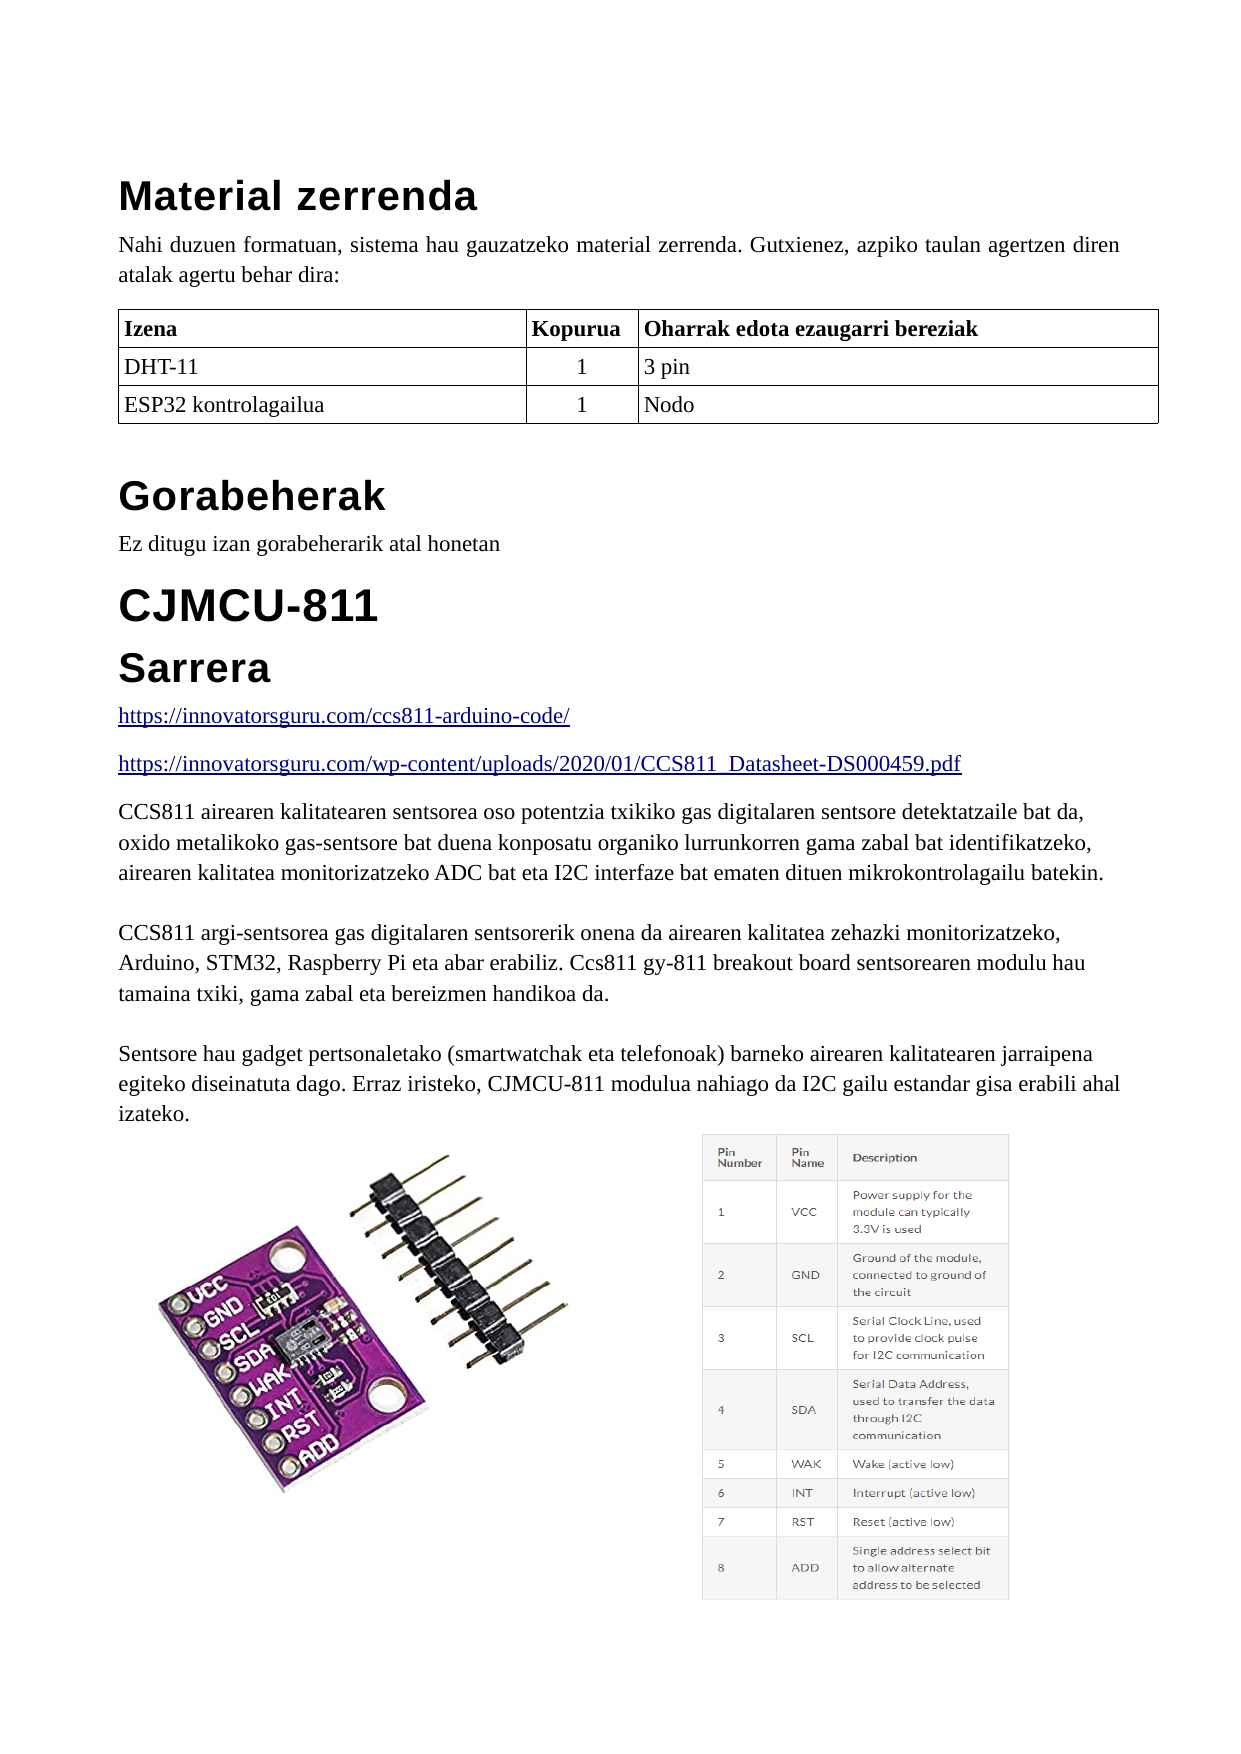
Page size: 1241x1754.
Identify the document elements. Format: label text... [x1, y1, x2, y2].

picture [698, 1130, 1017, 1607]
table_header Izena [119, 310, 526, 347]
text CCS811 airearen kalitatearen sentsorea oso potentzia txikiko gas digitalaren sentsore detektatzaile bat da, oxido metalikoko gas-sentsore bat duena konposatu organiko lurrunkorren gama zabal bat identifikatzeko, airearen kalitatea monitorizatzeko ADC bat eta I2C interfaze bat ematen dituen mikrokontrolagailu batekin. CCS811 argi-sentsorea gas digitalaren sentsorerik onena da airearen kalitatea zehazki monitorizatzeko, Arduino, STM32, Raspberry Pi eta abar erabiliz. Ccs811 gy-811 breakout board sentsorearen modulu hau tamaina txiki, gama zabal eta bereizmen handikoa da. Sentsore hau gadget pertsonaletako (smartwatchak eta telefonoak) barneko airearen kalitatearen jarraipena egiteko diseinatuta dago. Erraz iristeko, CJMCU-811 modulua nahiago da I2C gailu estandar gisa erabili ahal izateko. [118, 798, 1122, 1127]
picture [152, 1148, 570, 1494]
subtitle Gorabeherak [118, 471, 1122, 519]
text https://innovatorsguru.com/wp-content/uploads/2020/01/CCS811_Datasheet-DS000459.pdf [118, 751, 1122, 777]
table_cell DHT-11 [119, 348, 526, 385]
text Nahi duzuen formatuan, sistema hau gauzatzeko material zerrenda. Gutxienez, azpiko taulan agertzen diren atalak agertu behar dira: [118, 231, 1122, 287]
subtitle Material zerrenda [118, 171, 1122, 219]
subtitle CJMCU-811 [118, 578, 1122, 631]
table_cell 3 pin [639, 348, 1158, 385]
text https://innovatorsguru.com/ccs811-arduino-code/ [118, 703, 1122, 729]
subtitle Sarrera [118, 643, 1122, 691]
table_cell Nodo [639, 386, 1158, 423]
table_cell 1 [527, 386, 638, 423]
table_header Oharrak edota ezaugarri bereziak [639, 310, 1158, 347]
table_cell 1 [527, 348, 638, 385]
text Ez ditugu izan gorabeherarik atal honetan [118, 531, 1122, 557]
table_header Kopurua [527, 310, 638, 347]
table_cell ESP32 kontrolagailua [119, 386, 526, 423]
